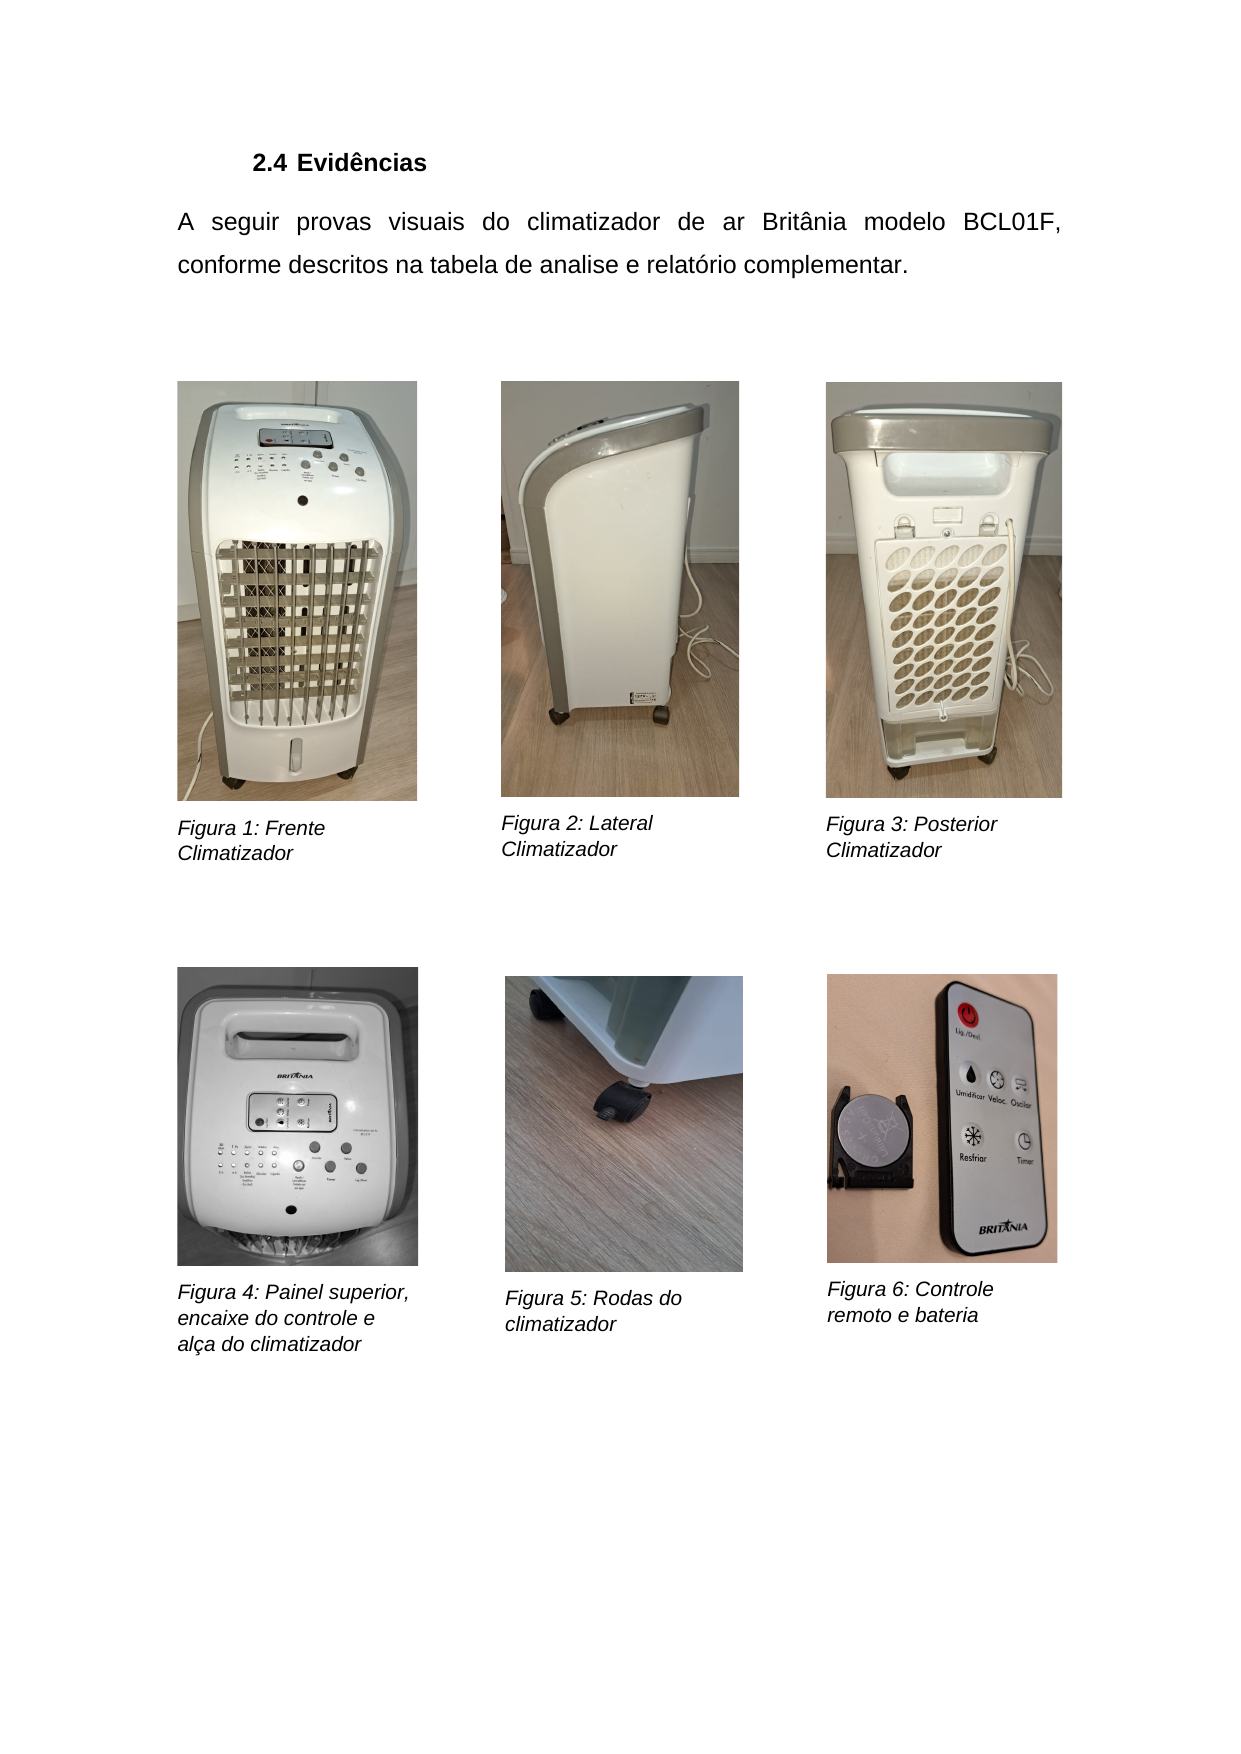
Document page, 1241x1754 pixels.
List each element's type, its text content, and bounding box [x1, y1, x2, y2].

text Figura 6: Controle remoto e bateria [827, 1263, 1057, 1327]
text Figura 1: Frente Climatizador [177, 801, 417, 865]
picture [177, 381, 418, 801]
picture [501, 381, 740, 797]
text Figura 2: Lateral Climatizador [501, 797, 739, 861]
text A seguir provas visuais do climatizador de ar Britânia modelo BCL01F, conforme descritos na tabela de analise e relatório complementar. [177, 207, 1063, 279]
picture [825, 382, 1063, 798]
subtitle Evidências [252, 148, 1063, 176]
text Figura 3: Posterior Climatizador [826, 798, 1062, 862]
text Figura 4: Painel superior, encaixe do controle e alça do climatizador [177, 1266, 418, 1356]
text Figura 5: Rodas do climatizador [505, 1272, 743, 1336]
picture [505, 976, 743, 1272]
picture [827, 974, 1058, 1263]
